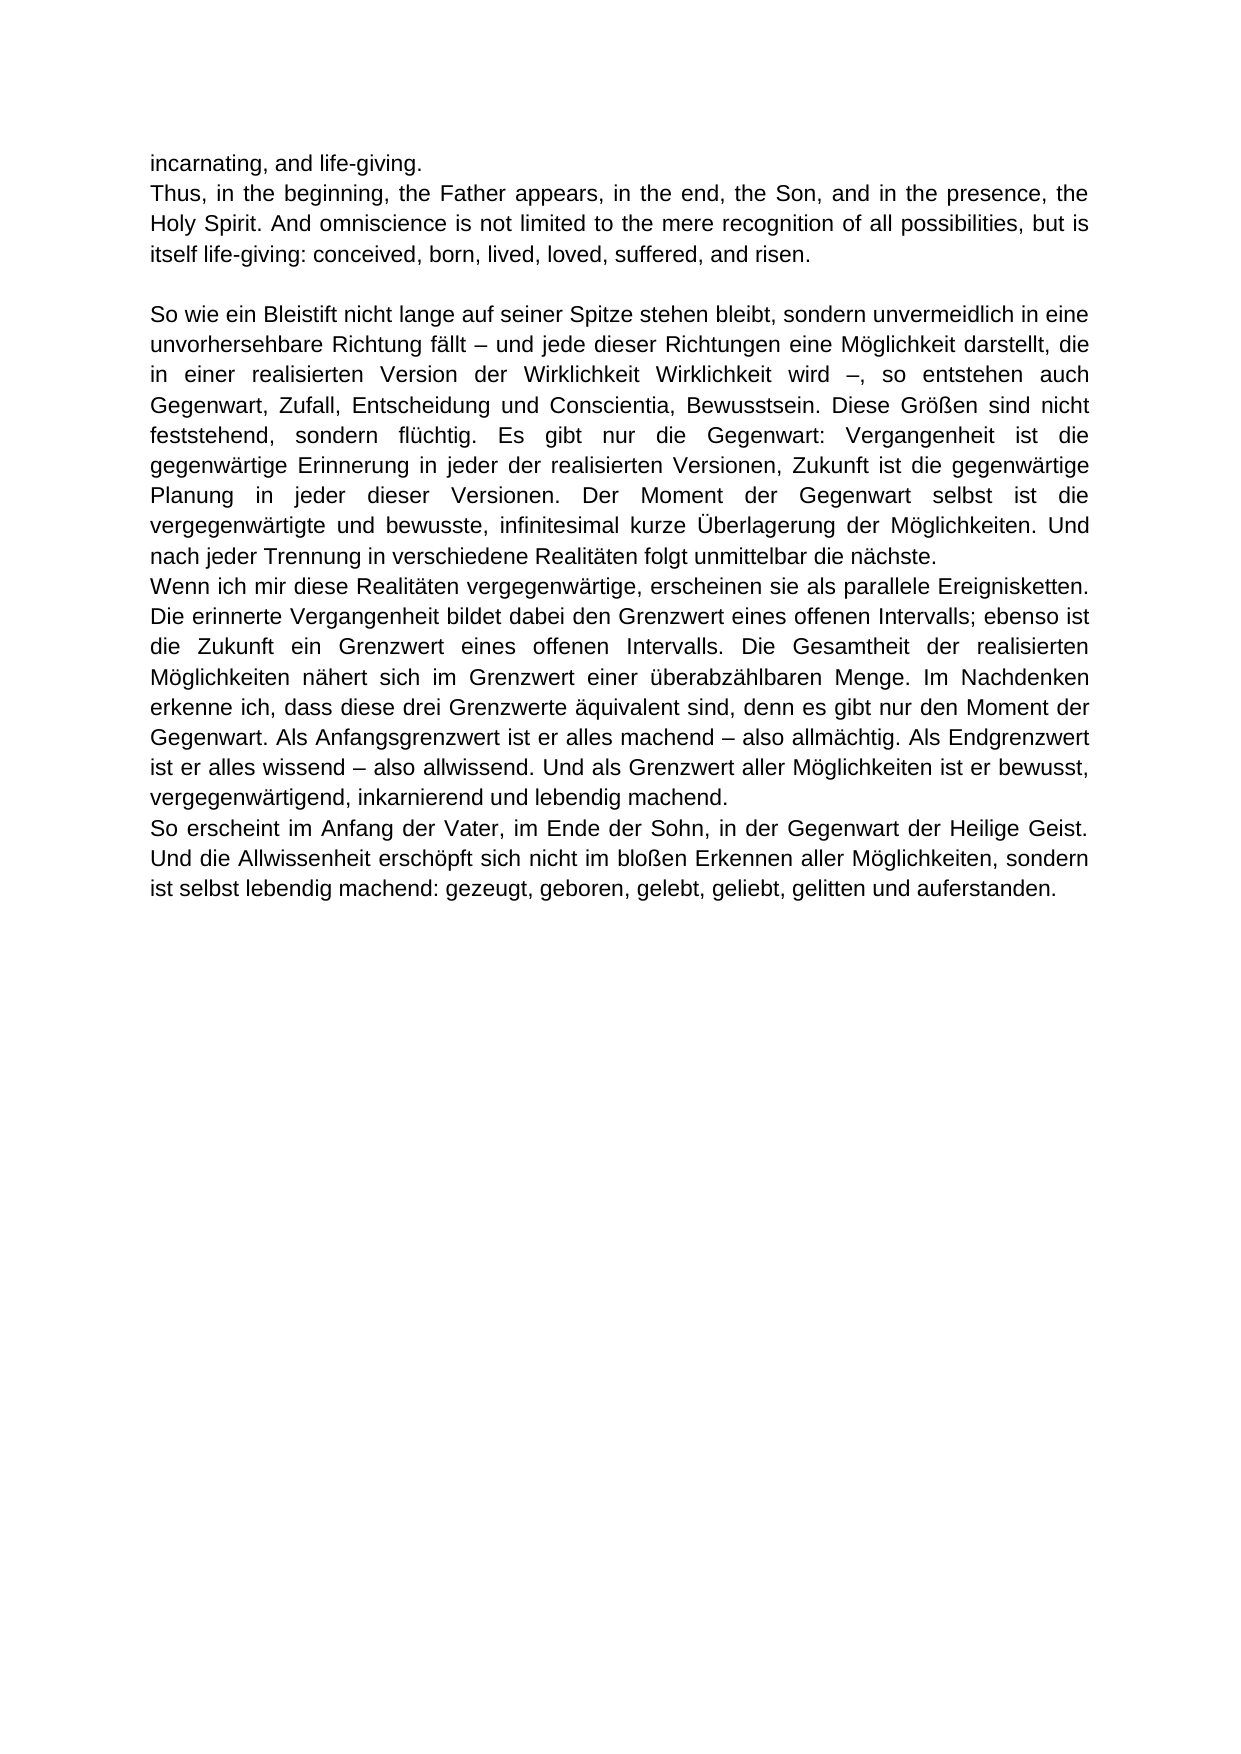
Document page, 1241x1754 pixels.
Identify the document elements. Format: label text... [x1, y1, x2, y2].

text Thus, in the beginning, the Father appears, in the end, the Son, and in the presence, the Holy Spirit. And omniscience is not limited to the mere recognition of all possibilities, but is itself life-giving: conceived, born, lived, loved, suffered, and risen. [150, 180, 1090, 267]
text Wenn ich mir diese Realitäten vergegenwärtige, erscheinen sie als parallele Ereignisketten. Die erinnerte Vergangenheit bildet dabei den Grenzwert eines offenen Intervalls; ebenso ist die Zukunft ein Grenzwert eines offenen Intervalls. Die Gesamtheit der realisierten Möglichkeiten nähert sich im Grenzwert einer überabzählbaren Menge. Im Nachdenken erkenne ich, dass diese drei Grenzwerte äquivalent sind, denn es gibt nur den Moment der Gegenwart. Als Anfangsgrenzwert ist er alles machend – also allmächtig. Als Endgrenzwert ist er alles wissend – also allwissend. Und als Grenzwert aller Möglichkeiten ist er bewusst, vergegenwärtigend, inkarnierend und lebendig machend. [150, 573, 1090, 811]
text So wie ein Bleistift nicht lange auf seiner Spitze stehen bleibt, sondern unvermeidlich in eine unvorhersehbare Richtung fällt – und jede dieser Richtungen eine Möglichkeit darstellt, die in einer realisierten Version der Wirklichkeit Wirklichkeit wird –, so entstehen auch Gegenwart, Zufall, Entscheidung und Conscientia, Bewusstsein. Diese Größen sind nicht feststehend, sondern flüchtig. Es gibt nur die Gegenwart: Vergangenheit ist die gegenwärtige Erinnerung in jeder der realisierten Versionen, Zukunft ist die gegenwärtige Planung in jeder dieser Versionen. Der Moment der Gegenwart selbst ist die vergegenwärtigte und bewusste, infinitesimal kurze Überlagerung der Möglichkeiten. Und nach jeder Trennung in verschiedene Realitäten folgt unmittelbar die nächste. [150, 301, 1090, 569]
text So erscheint im Anfang der Vater, im Ende der Sohn, in der Gegenwart der Heilige Geist. Und die Allwissenheit erschöpft sich nicht im bloßen Erkennen aller Möglichkeiten, sondern ist selbst lebendig machend: gezeugt, geboren, gelebt, geliebt, gelitten und auferstanden. [150, 814, 1090, 901]
text incarnating, and life-giving. [150, 150, 1090, 176]
